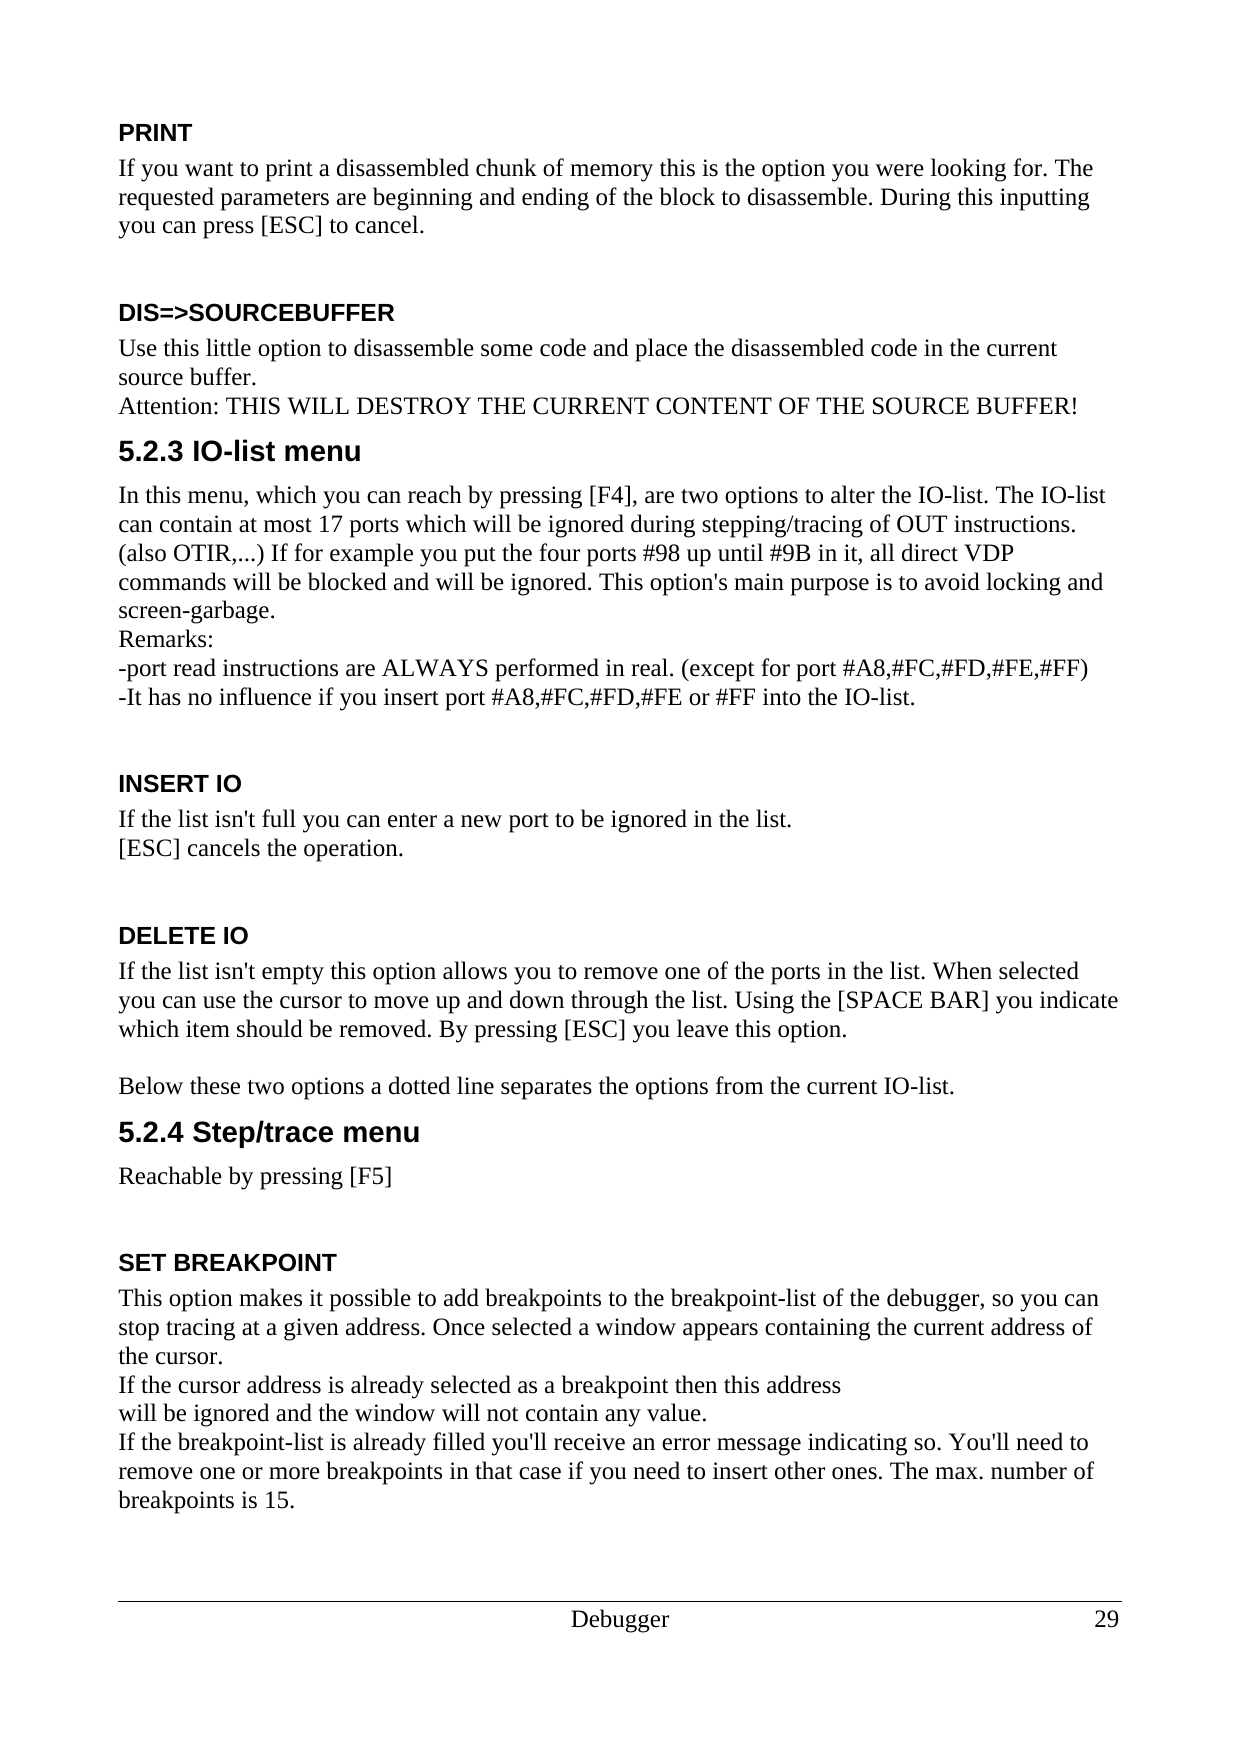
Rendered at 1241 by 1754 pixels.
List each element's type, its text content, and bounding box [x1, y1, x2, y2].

text If you want to print a disassembled chunk of memory this is the option you were looking for. The requested parameters are beginning and ending of the block to disassemble. During this inputting you can press [ESC] to cancel. [118, 153, 1122, 239]
text Use this little option to disassemble some code and place the disassembled code in the current source buffer. [118, 333, 1122, 391]
text -port read instructions are ALWAYS performed in real. (except for port #A8,#FC,#FD,#FE,#FF) [118, 653, 1122, 682]
text If the list isn't empty this option allows you to remove one of the ports in the list. When selected you can use the cursor to move up and down through the list. Using the [SPACE BAR] you indicate which item should be removed. By pressing [ESC] you leave this option. [118, 956, 1122, 1042]
text If the list isn't full you can enter a new port to be ignored in the list. [118, 804, 1122, 833]
subtitle Step/trace menu [118, 1114, 1122, 1148]
subtitle SET BREAKPOINT [118, 1248, 1122, 1277]
text If the cursor address is already selected as a breakpoint then this address [118, 1370, 1122, 1398]
text Below these two options a dotted line separates the options from the current IO-list. [118, 1071, 1122, 1100]
text If the breakpoint-list is already filled you'll receive an error message indicating so. You'll need to remove one or more breakpoints in that case if you need to insert other ones. The max. number of breakpoints is 15. [118, 1427, 1122, 1513]
subtitle PRINT [118, 118, 1122, 147]
subtitle IO-list menu [118, 434, 1122, 468]
text Reachable by pressing [F5] [118, 1161, 1122, 1189]
text [ESC] cancels the operation. [118, 833, 1122, 862]
subtitle INSERT IO [118, 769, 1122, 798]
subtitle DELETE IO [118, 921, 1122, 950]
text In this menu, which you can reach by pressing [F4], are two options to alter the IO-list. The IO-list can contain at most 17 ports which will be ignored during stepping/tracing of OUT instructions. (also OTIR,...) If for example you put the four ports #98 up until #9B in it, all direct VDP commands will be blocked and will be ignored. This option's main purpose is to avoid locking and screen-garbage. [118, 481, 1122, 624]
subtitle DIS=>SOURCEBUFFER [118, 298, 1122, 327]
text Attention: THIS WILL DESTROY THE CURRENT CONTENT OF THE SOURCE BUFFER! [118, 391, 1122, 420]
text will be ignored and the window will not contain any value. [118, 1398, 1122, 1427]
text Remarks: [118, 624, 1122, 653]
text -It has no influence if you insert port #A8,#FC,#FD,#FE or #FF into the IO-list. [118, 682, 1122, 711]
text This option makes it possible to add breakpoints to the breakpoint-list of the debugger, so you can stop tracing at a given address. Once selected a window appears containing the current address of the cursor. [118, 1283, 1122, 1370]
